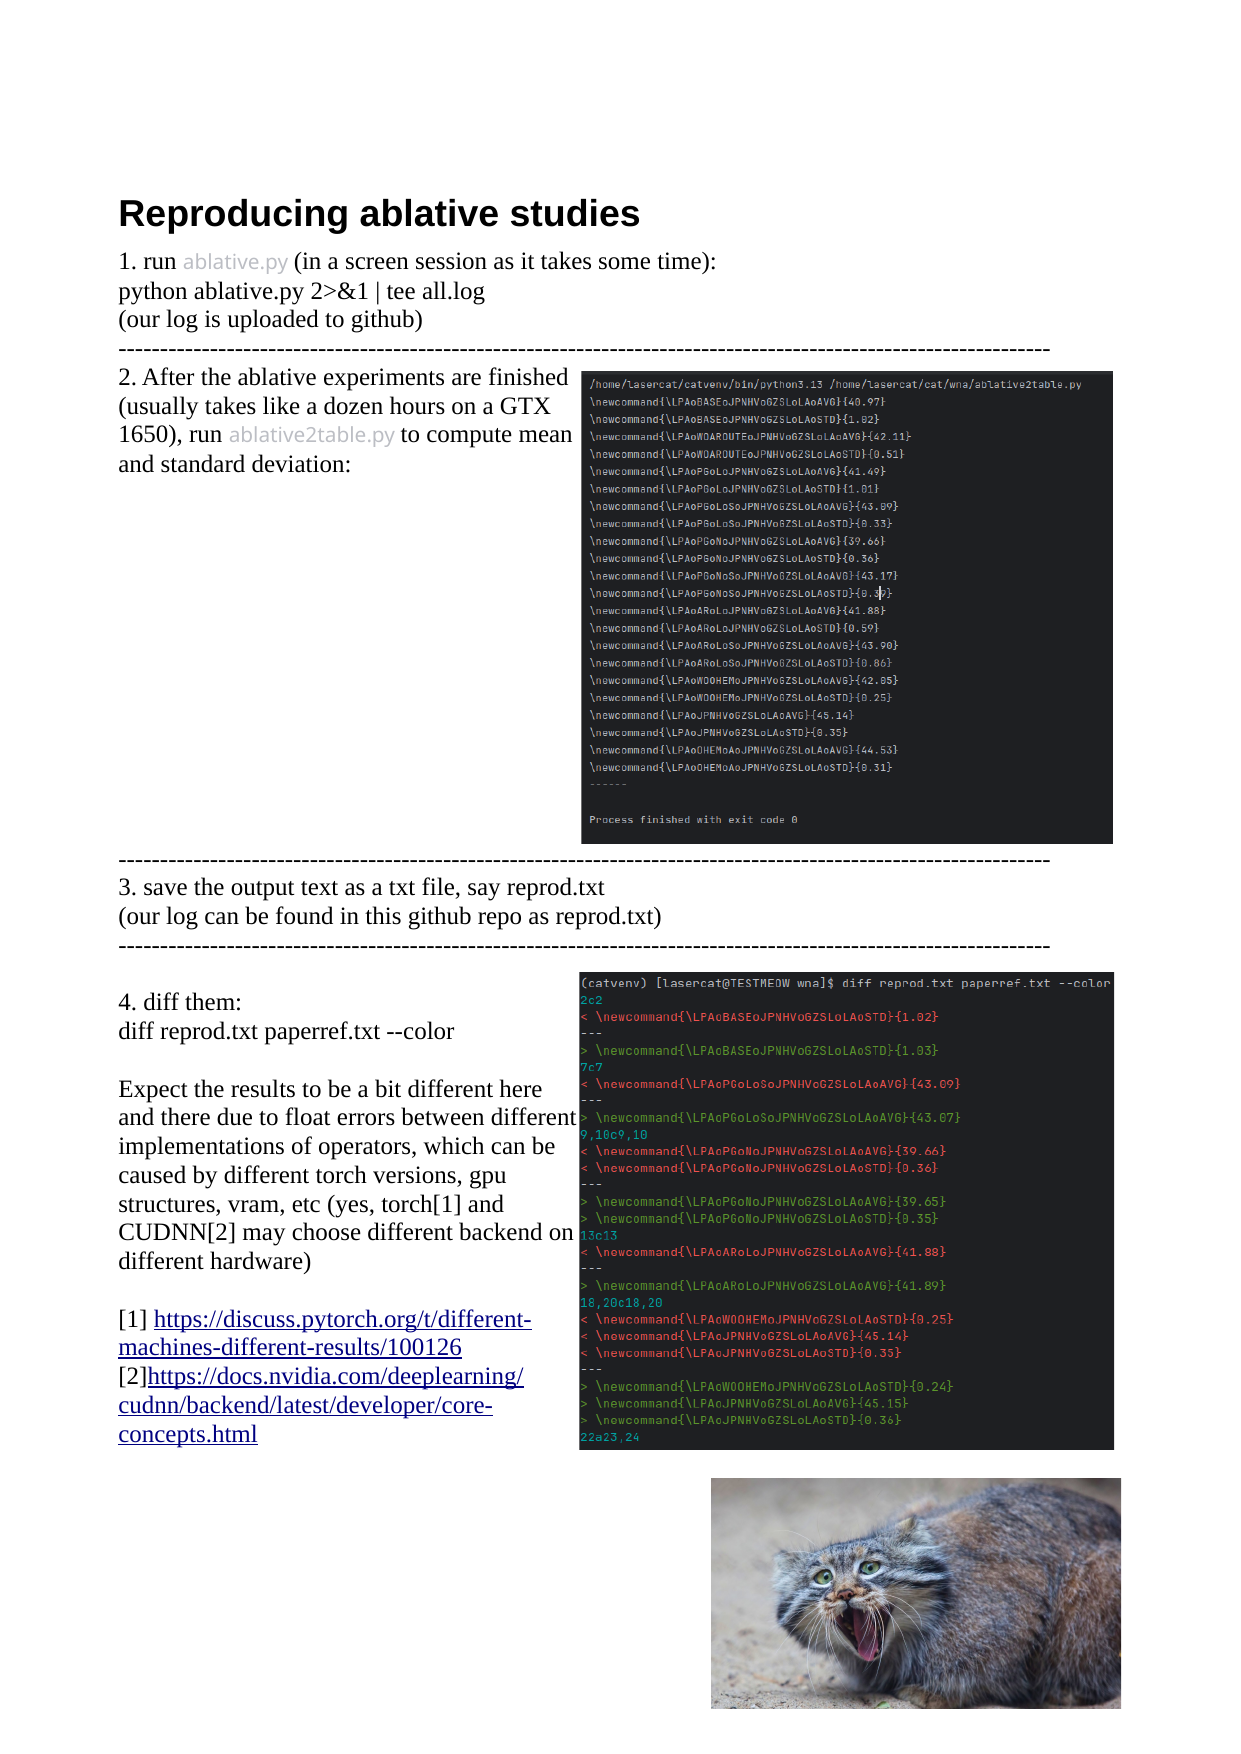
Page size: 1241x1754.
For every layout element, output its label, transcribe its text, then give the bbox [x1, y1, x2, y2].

text Expect the results to be a bit different here and there due to float errors between different implementations of operators, which can be caused by different torch versions, gpu structures, vram, etc (yes, torch[1] and CUDNN[2] may choose different backend on different hardware) [118, 1074, 579, 1275]
text (our log is uploaded to github) [118, 304, 1122, 333]
text ---------------------------------------------------------------------------------------------------------------- [118, 333, 1122, 362]
text 2. After the ablative experiments are finished (usually takes like a dozen hours on a GTX 1650), run ablative2table.py to compute mean and standard deviation: [118, 362, 1122, 478]
text python ablative.py 2>&1 | tee all.log [118, 276, 1122, 304]
text ---------------------------------------------------------------------------------------------------------------- [118, 930, 1122, 959]
text [1] https://discuss.pytorch.org/t/different-machines-different-results/100126 [118, 1304, 579, 1361]
text 3. save the output text as a txt file, say reprod.txt [118, 872, 1122, 901]
subtitle Reproducing ablative studies [118, 191, 1122, 234]
text 4. diff them: [118, 987, 579, 1016]
picture [711, 1478, 1122, 1709]
text [2]https://docs.nvidia.com/deeplearning/cudnn/backend/latest/developer/core-concepts.html [118, 1361, 579, 1447]
text diff reprod.txt paperref.txt --color [118, 1016, 579, 1045]
text ---------------------------------------------------------------------------------------------------------------- [118, 737, 1122, 872]
picture [579, 972, 1115, 1450]
text (our log can be found in this github repo as reprod.txt) [118, 901, 1122, 930]
text 1. run ablative.py (in a screen session as it takes some time): [118, 246, 1122, 276]
